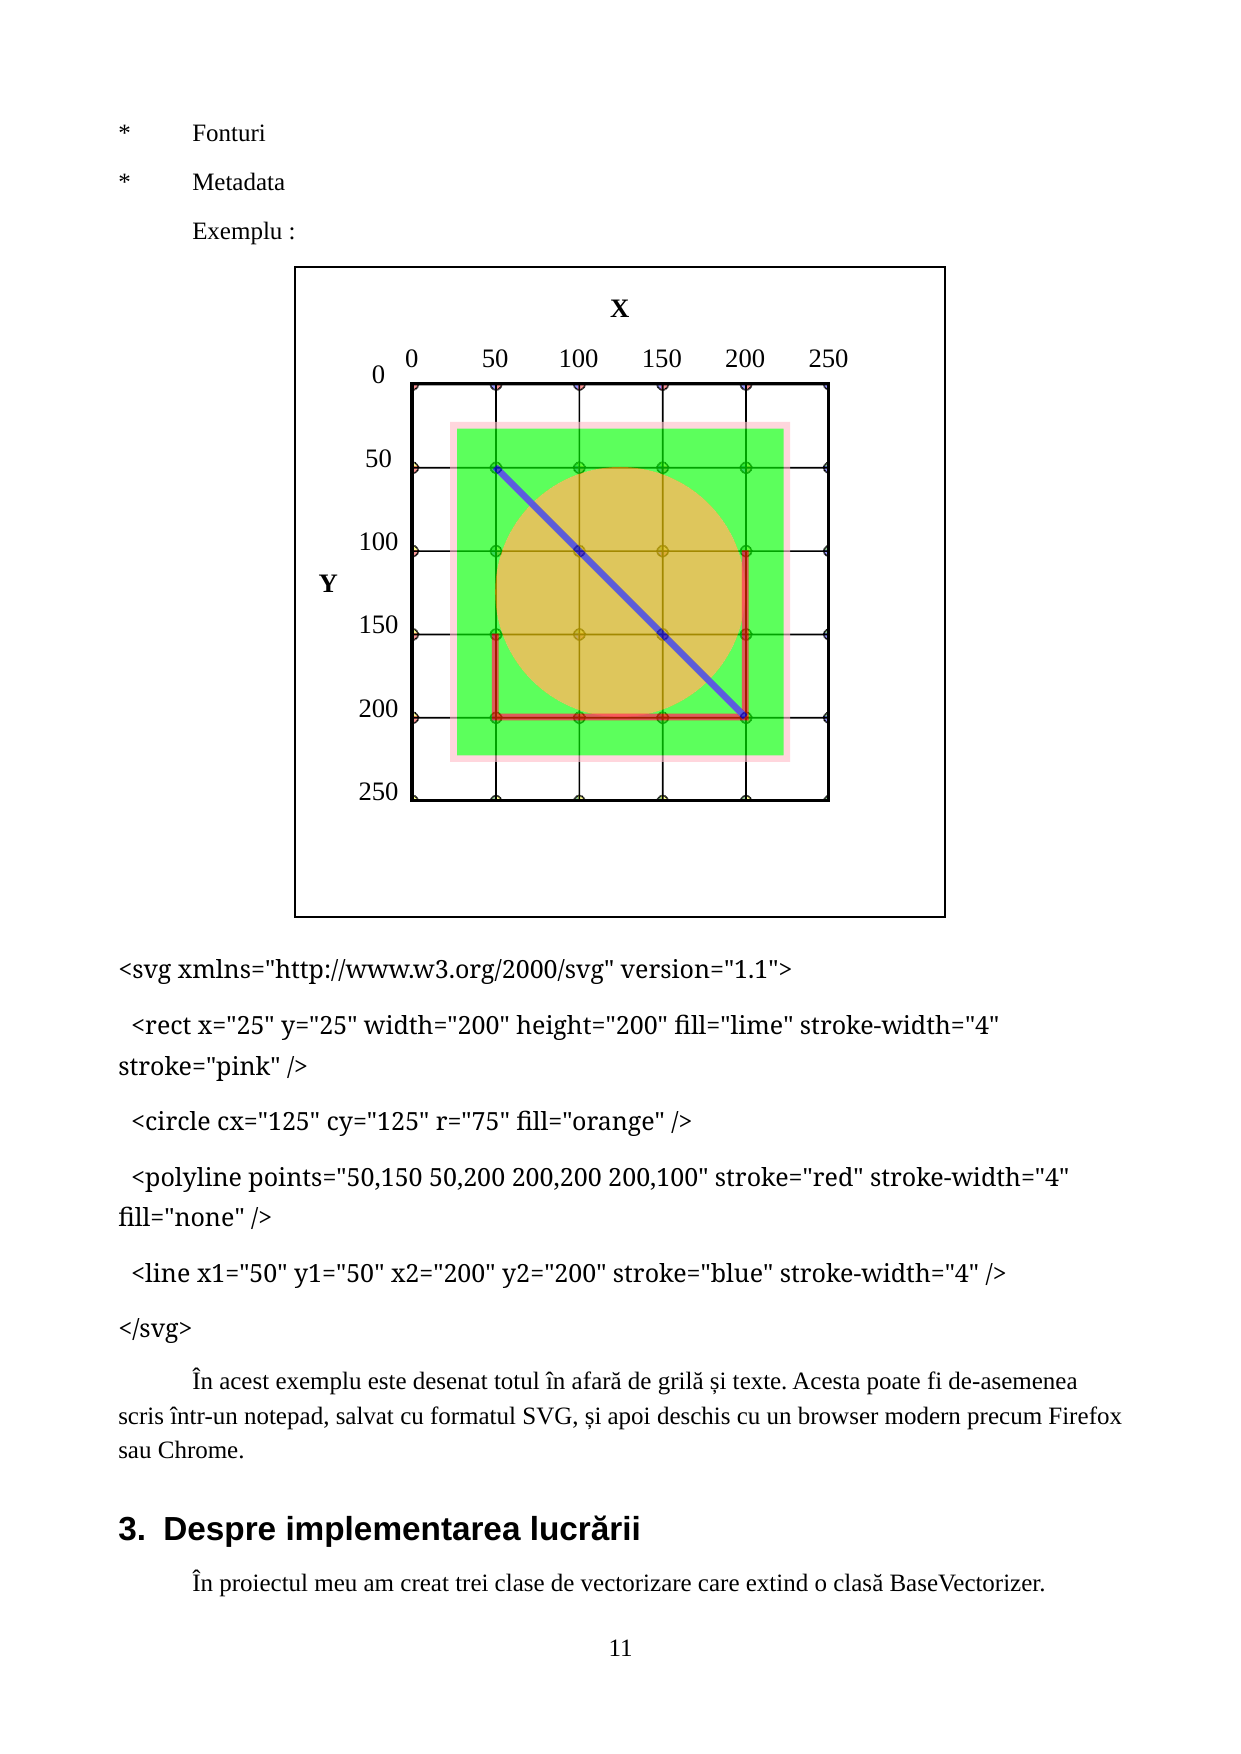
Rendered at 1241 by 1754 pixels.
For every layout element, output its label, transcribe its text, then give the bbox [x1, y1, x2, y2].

text <polyline points="50,150 50,200 200,200 200,100" stroke="red" stroke-width="4" fill="none" /> [118, 1159, 1122, 1234]
text <rect x="25" y="25" width="200" height="200" fill="lime" stroke-width="4" stroke="pink" /> [118, 1008, 1122, 1082]
text <circle cx="125" cy="125" r="75" fill="orange" /> [118, 1104, 1122, 1138]
text <line x1="50" y1="50" x2="200" y2="200" stroke="blue" stroke-width="4" /> [118, 1256, 1122, 1289]
text În proiectul meu am creat trei clase de vectorizare care extind o clasă BaseVectorizer. [118, 1560, 1122, 1599]
text Exemplu : [118, 216, 1122, 245]
text </svg> [118, 1311, 1122, 1345]
text * Metadata [118, 167, 1122, 196]
text * Fonturi [118, 118, 1122, 147]
text <svg xmlns="http://www.w3.org/2000/svg" version="1.1"> [118, 952, 1122, 986]
text În acest exemplu este desenat totul în afară de grilă și texte. Acesta poate fi de-asemenea scris într-un notepad, salvat cu formatul SVG, și apoi deschis cu un browser modern precum Firefox sau Chrome. [118, 1366, 1122, 1464]
subtitle Despre implementarea lucrării [118, 1509, 1122, 1548]
